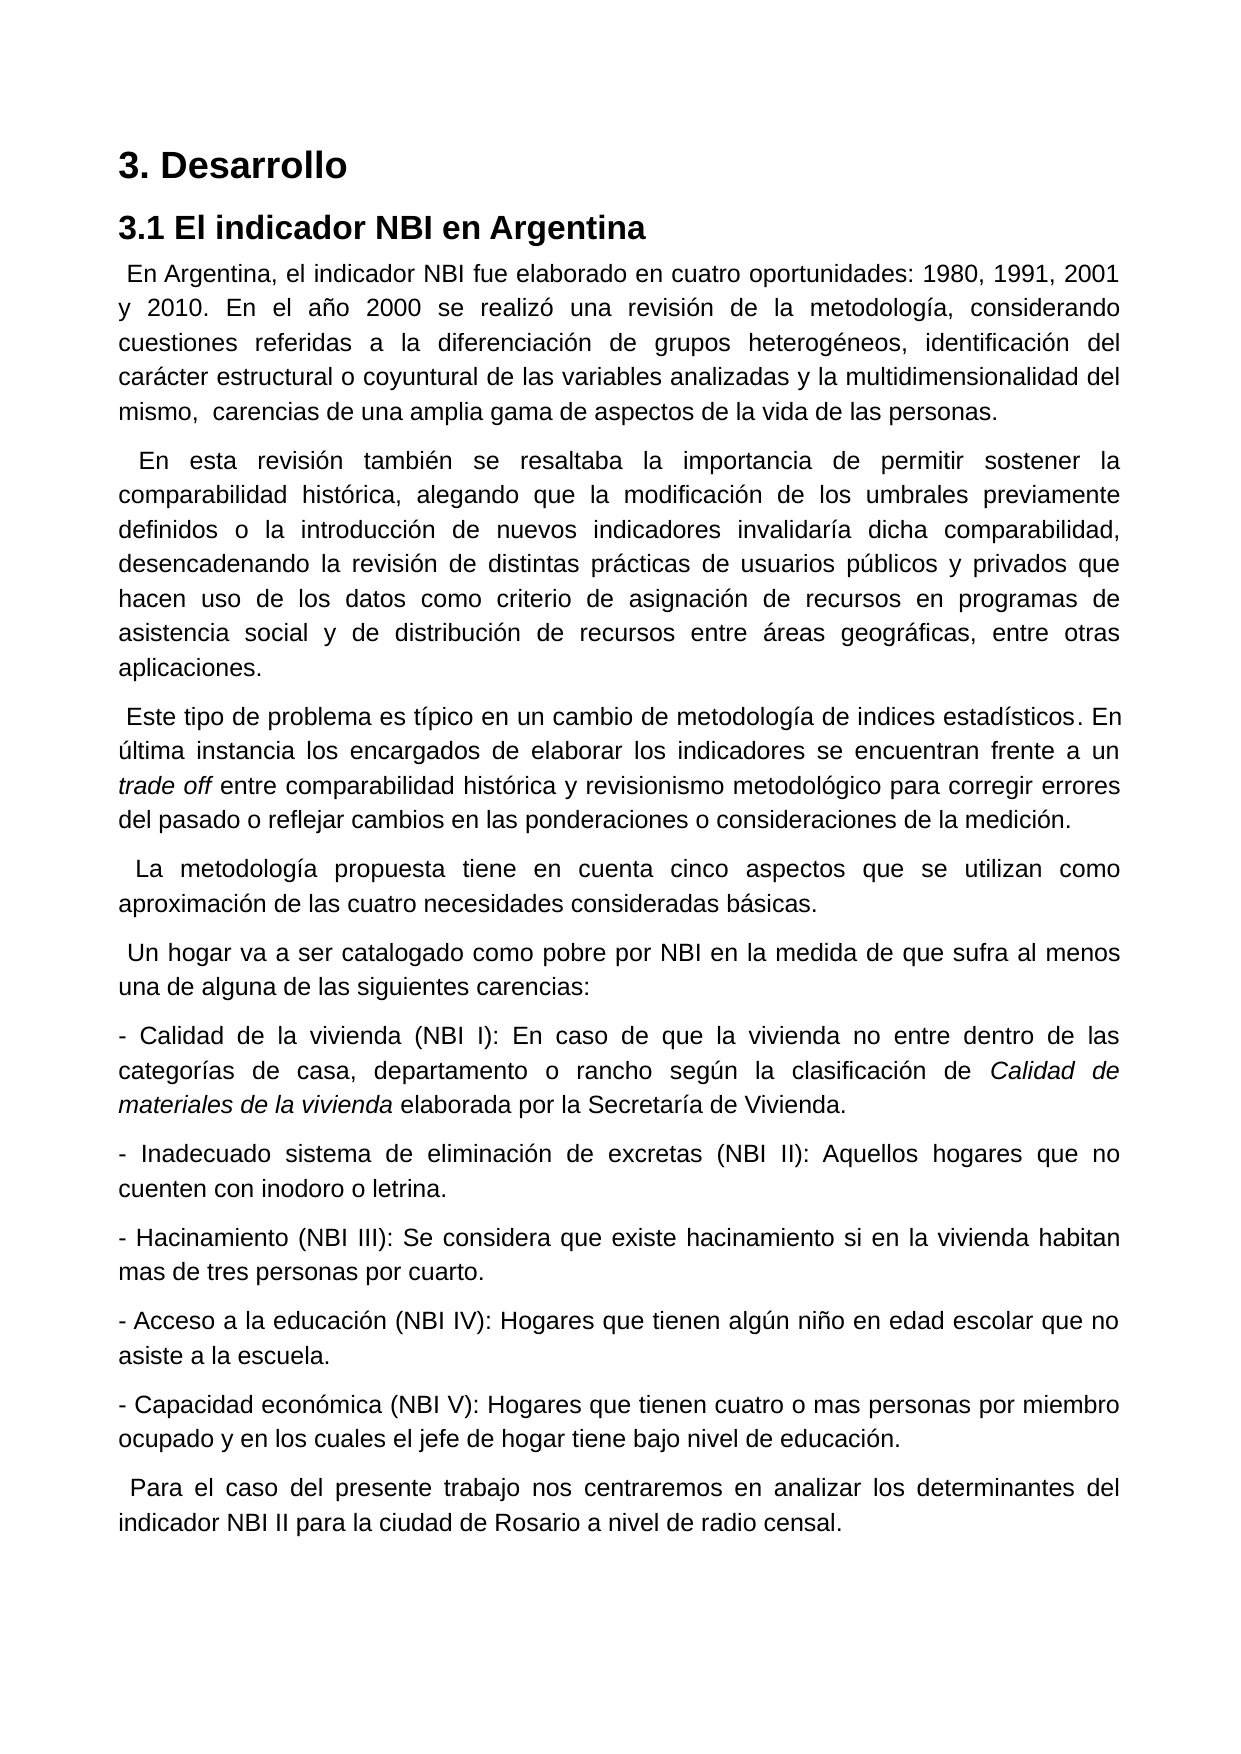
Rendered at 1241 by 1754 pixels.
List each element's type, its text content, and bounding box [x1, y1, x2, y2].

text - Calidad de la vivienda (NBI I): En caso de que la vivienda no entre dentro de las categorías de casa, departamento o rancho según la clasificación de Calidad de materiales de la vivienda elaborada por la Secretaría de Vivienda. [118, 1021, 1122, 1119]
text Este tipo de problema es típico en un cambio de metodología de indices estadísticos. En última instancia los encargados de elaborar los indicadores se encuentran frente a un trade off entre comparabilidad histórica y revisionismo metodológico para corregir errores del pasado o reflejar cambios en las ponderaciones o consideraciones de la medición. [118, 702, 1122, 834]
text La metodología propuesta tiene en cuenta cinco aspectos que se utilizan como aproximación de las cuatro necesidades consideradas básicas. [118, 854, 1122, 917]
text En esta revisión también se resaltaba la importancia de permitir sostener la comparabilidad histórica, alegando que la modificación de los umbrales previamente definidos o la introducción de nuevos indicadores invalidaría dicha comparabilidad, desencadenando la revisión de distintas prácticas de usuarios públicos y privados que hacen uso de los datos como criterio de asignación de recursos en programas de asistencia social y de distribución de recursos entre áreas geográficas, entre otras aplicaciones. [118, 446, 1122, 681]
text - Inadecuado sistema de eliminación de excretas (NBI II): Aquellos hogares que no cuenten con inodoro o letrina. [118, 1139, 1122, 1202]
subtitle 3. Desarrollo [118, 143, 1122, 187]
text En Argentina, el indicador NBI fue elaborado en cuatro oportunidades: 1980, 1991, 2001 y 2010. En el año 2000 se realizó una revisión de la metodología, considerando cuestiones referidas a la diferenciación de grupos heterogéneos, identificación del carácter estructural o coyuntural de las variables analizadas y la multidimensionalidad del mismo, carencias de una amplia gama de aspectos de la vida de las personas. [118, 259, 1122, 425]
subtitle 3.1 El indicador NBI en Argentina [118, 208, 1122, 246]
text Un hogar va a ser catalogado como pobre por NBI en la medida de que sufra al menos una de alguna de las siguientes carencias: [118, 938, 1122, 1001]
text - Capacidad económica (NBI V): Hogares que tienen cuatro o mas personas por miembro ocupado y en los cuales el jefe de hogar tiene bajo nivel de educación. [118, 1390, 1122, 1453]
text - Hacinamiento (NBI III): Se considera que existe hacinamiento si en la vivienda habitan mas de tres personas por cuarto. [118, 1223, 1122, 1286]
text Para el caso del presente trabajo nos centraremos en analizar los determinantes del indicador NBI II para la ciudad de Rosario a nivel de radio censal. [118, 1473, 1122, 1537]
text - Acceso a la educación (NBI IV): Hogares que tienen algún niño en edad escolar que no asiste a la escuela. [118, 1306, 1122, 1369]
